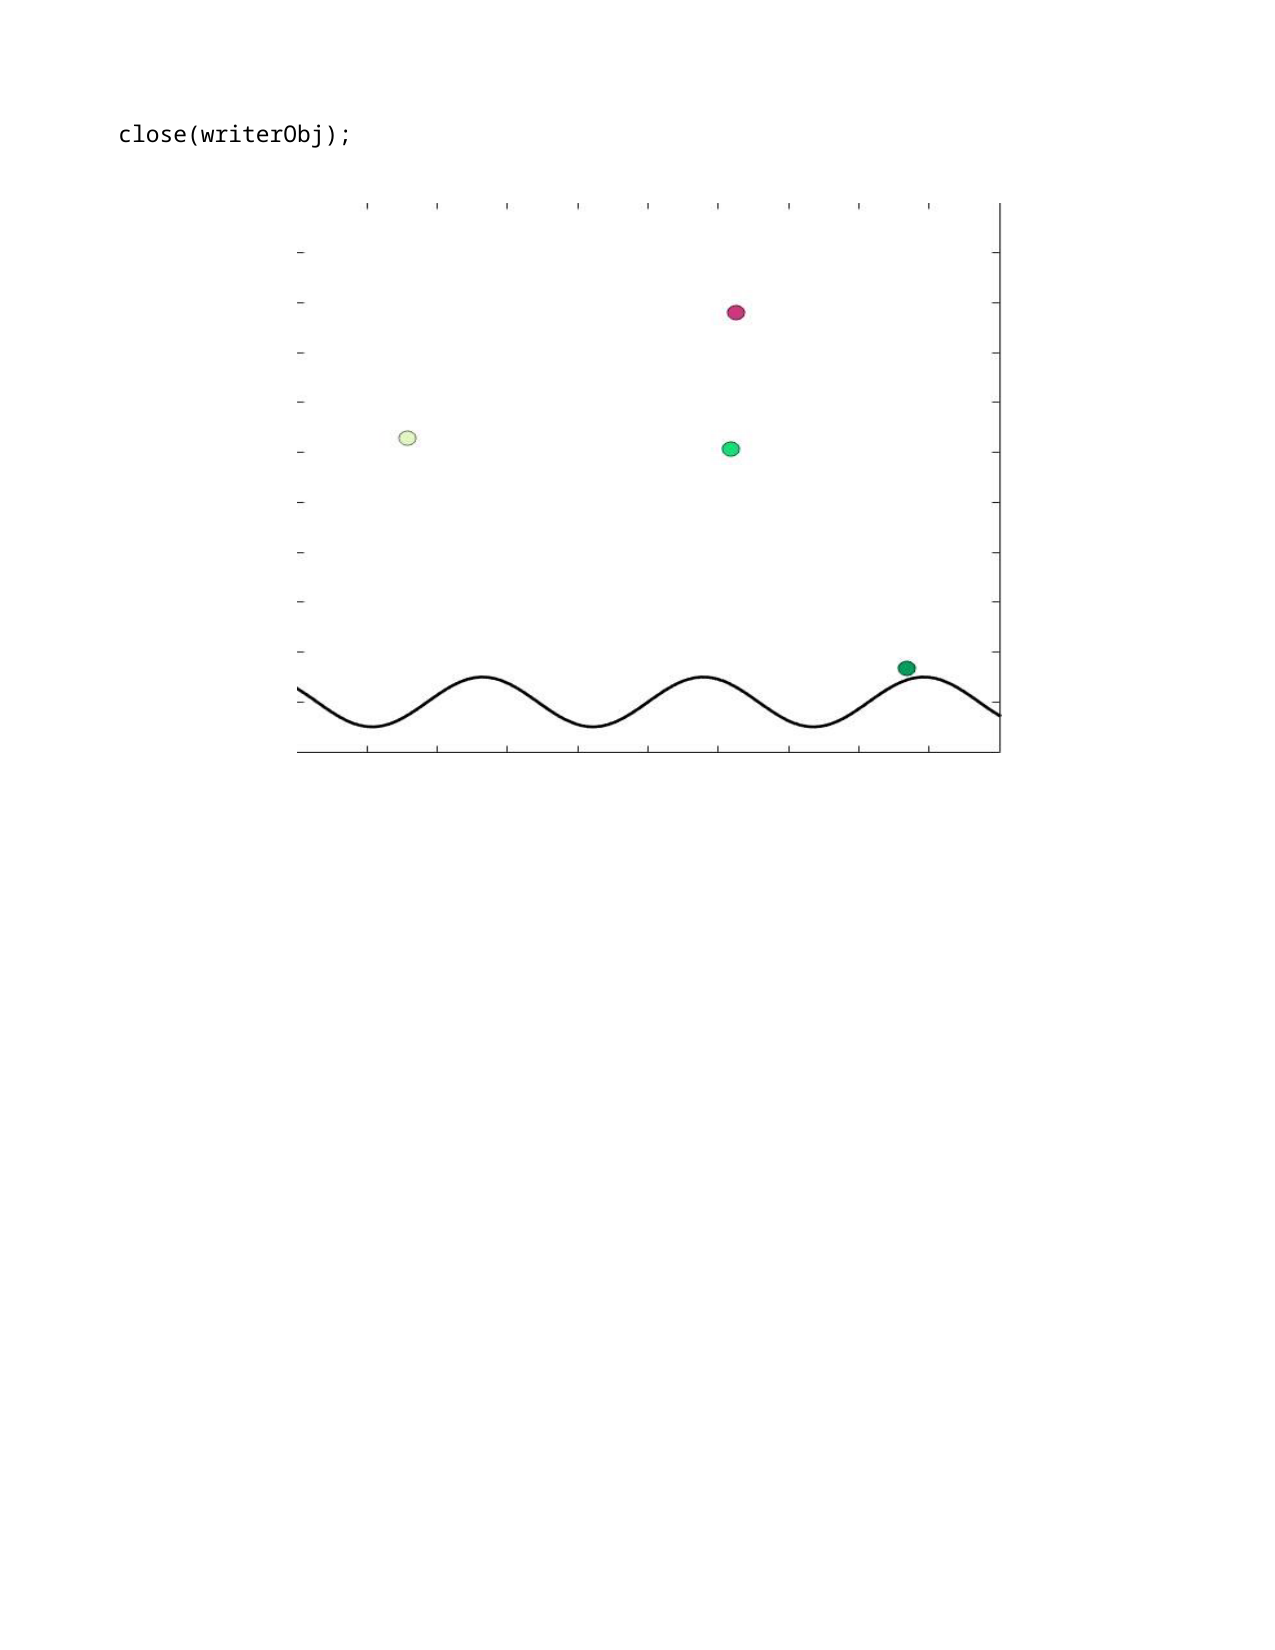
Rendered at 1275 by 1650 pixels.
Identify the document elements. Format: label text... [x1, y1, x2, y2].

text close(writerObj); [118, 118, 1157, 149]
